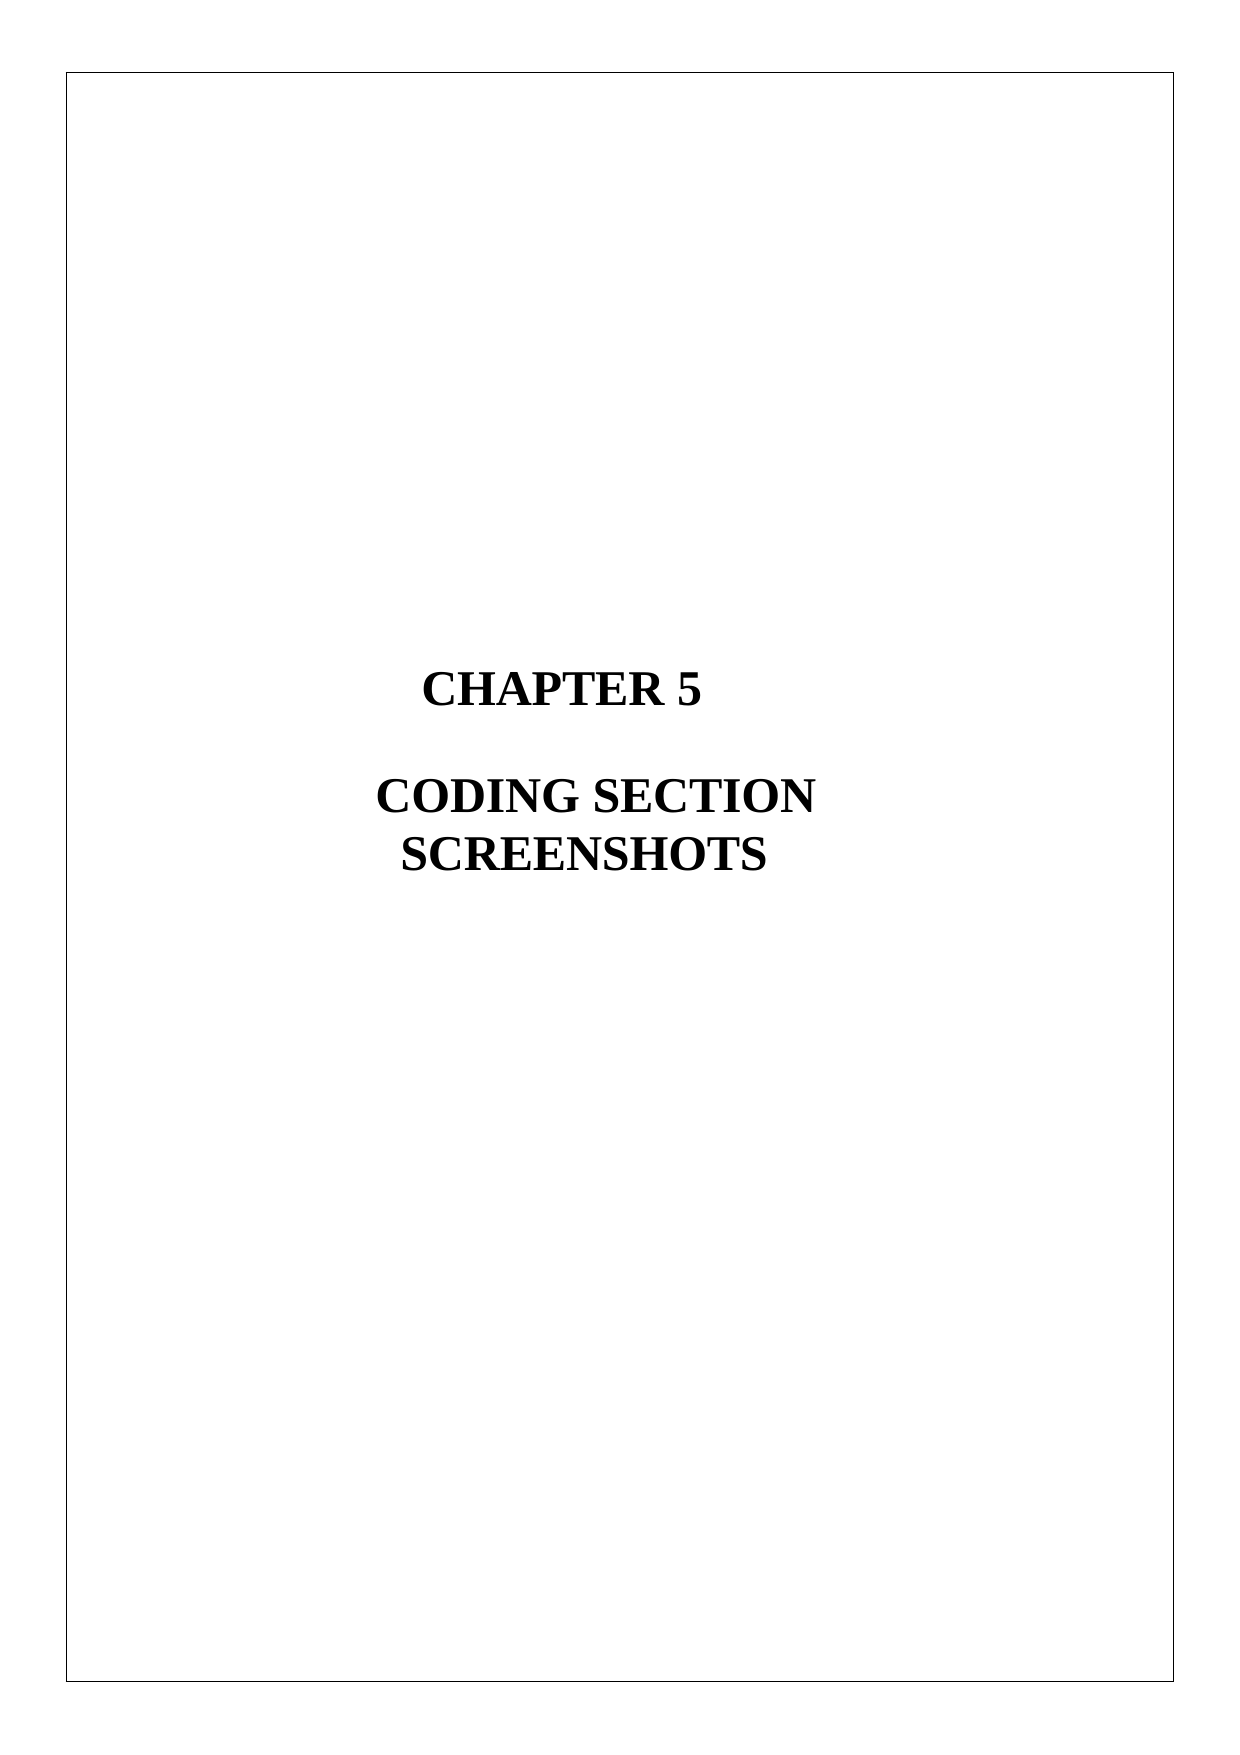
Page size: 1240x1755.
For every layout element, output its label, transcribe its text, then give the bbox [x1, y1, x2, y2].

text CODING SECTION SCREENSHOTS [375, 766, 817, 881]
subtitle CHAPTER 5 [375, 659, 1064, 716]
